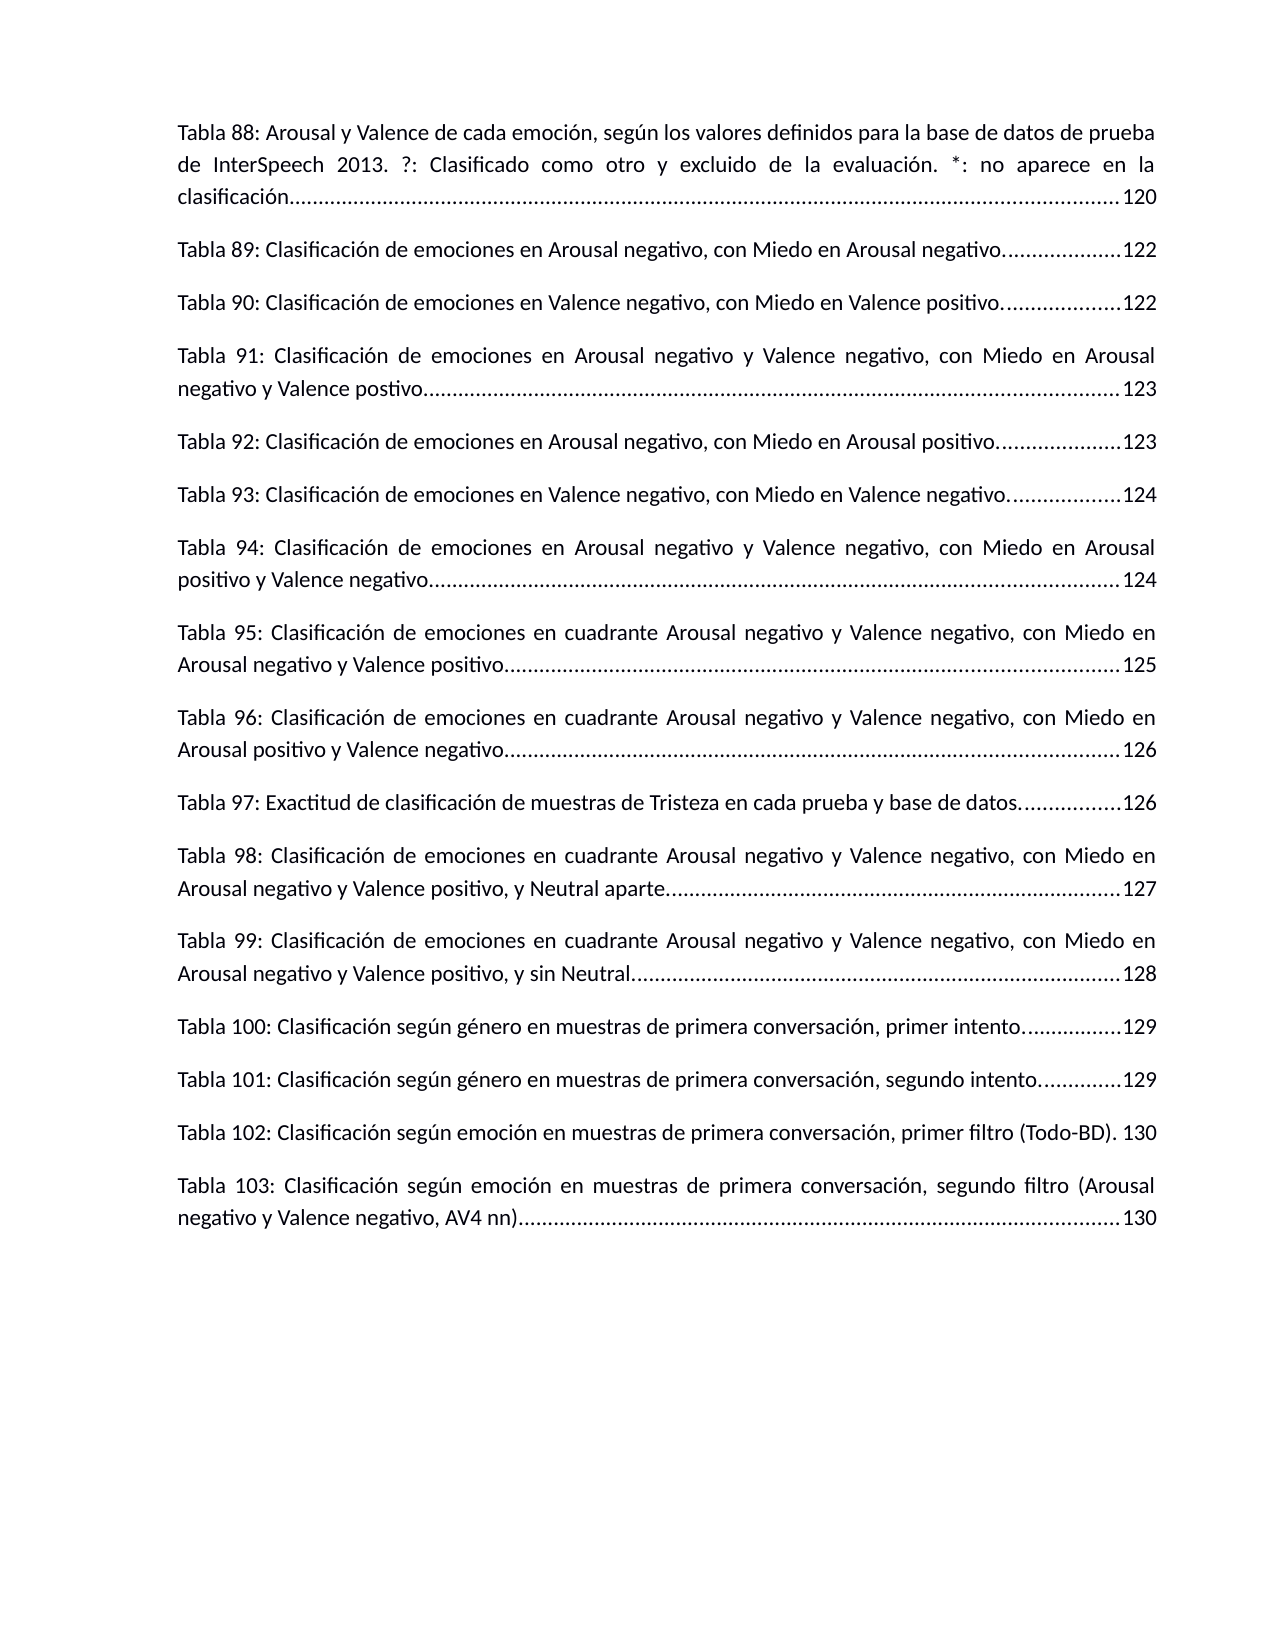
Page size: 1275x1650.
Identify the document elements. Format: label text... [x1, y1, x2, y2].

text Tabla 97: Exactitud de clasificación de muestras de Tristeza en cada prueba y base de datos. 126 [177, 788, 1157, 816]
text Tabla 101: Clasificación según género en muestras de primera conversación, segundo intento. 129 [177, 1065, 1157, 1093]
text Tabla 89: Clasificación de emociones en Arousal negativo, con Miedo en Arousal negativo. 122 [177, 236, 1157, 263]
text Tabla 103: Clasificación según emoción en muestras de primera conversación, segundo filtro (Arousal negativo y Valence negativo, AV4 nn). 130 [177, 1171, 1157, 1231]
text Tabla 102: Clasificación según emoción en muestras de primera conversación, primer filtro (Todo-BD). 130 [177, 1118, 1157, 1146]
text Tabla 100: Clasificación según género en muestras de primera conversación, primer intento. 129 [177, 1012, 1157, 1040]
text Tabla 92: Clasificación de emociones en Arousal negativo, con Miedo en Arousal positivo. 123 [177, 427, 1157, 455]
text Tabla 93: Clasificación de emociones en Valence negativo, con Miedo en Valence negativo. 124 [177, 480, 1157, 508]
text Tabla 96: Clasificación de emociones en cuadrante Arousal negativo y Valence negativo, con Miedo en Arousal positivo y Valence negativo. 126 [177, 703, 1157, 763]
text Tabla 99: Clasificación de emociones en cuadrante Arousal negativo y Valence negativo, con Miedo en Arousal negativo y Valence positivo, y sin Neutral. 128 [177, 927, 1157, 987]
text Tabla 98: Clasificación de emociones en cuadrante Arousal negativo y Valence negativo, con Miedo en Arousal negativo y Valence positivo, y Neutral aparte. 127 [177, 841, 1157, 902]
text Tabla 94: Clasificación de emociones en Arousal negativo y Valence negativo, con Miedo en Arousal positivo y Valence negativo. 124 [177, 533, 1157, 593]
text Tabla 91: Clasificación de emociones en Arousal negativo y Valence negativo, con Miedo en Arousal negativo y Valence postivo. 123 [177, 342, 1157, 402]
text Tabla 95: Clasificación de emociones en cuadrante Arousal negativo y Valence negativo, con Miedo en Arousal negativo y Valence positivo. 125 [177, 618, 1157, 678]
text Tabla 88: Arousal y Valence de cada emoción, según los valores definidos para la base de datos de prueba de InterSpeech 2013. ?: Clasificado como otro y excluido de la evaluación. *: no aparece en la clasificación. 120 [177, 118, 1157, 211]
text Tabla 90: Clasificación de emociones en Valence negativo, con Miedo en Valence positivo. 122 [177, 288, 1157, 317]
